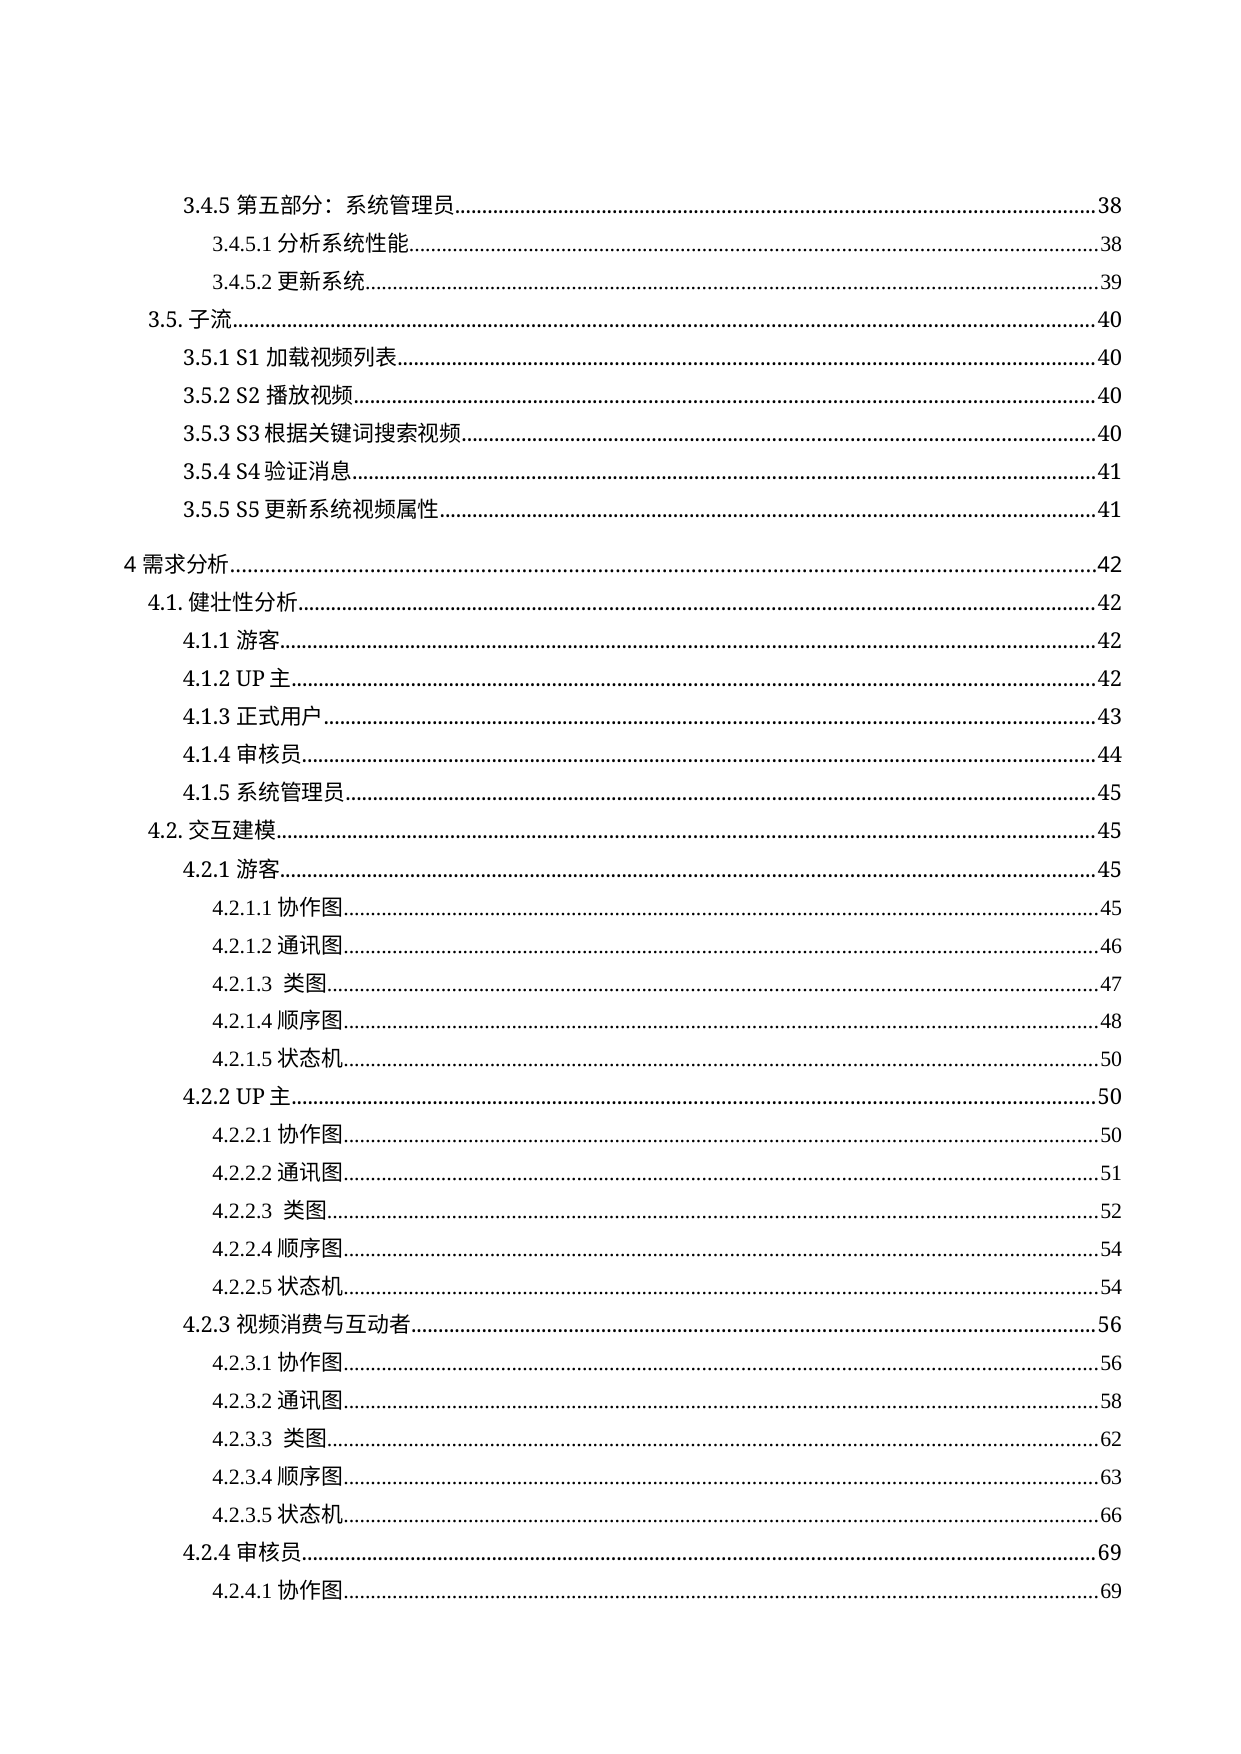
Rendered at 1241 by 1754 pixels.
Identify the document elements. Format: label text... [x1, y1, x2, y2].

text 3.5. 子流 40 [148, 302, 1122, 333]
text 4.2. 交互建模 45 [148, 813, 1122, 845]
text 4.2.2.3 类图 52 [207, 1193, 1122, 1225]
text 4.1. 健壮性分析 42 [148, 585, 1122, 616]
text 4.2.1.3 类图 47 [207, 966, 1122, 997]
text 4.2.1.2 通讯图 46 [207, 928, 1122, 959]
text 4.2.1 游客 45 [177, 852, 1122, 883]
text 4.2.3 视频消费与互动者 56 [177, 1307, 1122, 1339]
text 3.5.1 S1 加载视频列表 40 [177, 340, 1122, 371]
text 4.2.3.4 顺序图 63 [207, 1459, 1122, 1491]
text 4.2.1.5 状态机 50 [207, 1041, 1122, 1073]
text 4.2.2.4 顺序图 54 [207, 1231, 1122, 1263]
text 4.2.3.3 类图 62 [207, 1421, 1122, 1453]
text 4.1.5 系统管理员 45 [177, 775, 1122, 807]
text 4.2.1.1 协作图 45 [207, 890, 1122, 921]
text 3.5.5 S5更新系统视频属性 41 [177, 492, 1122, 524]
text 3.4.5.1 分析系统性能 38 [207, 226, 1122, 257]
text 3.5.4 S4验证消息 41 [177, 454, 1122, 486]
text 4.2.3.1 协作图 56 [207, 1345, 1122, 1377]
text 4.2.4 审核员 69 [177, 1535, 1122, 1566]
text 4 需求分析 42 [118, 547, 1122, 578]
text 4.2.2.5 状态机 54 [207, 1269, 1122, 1301]
text 4.1.4 审核员 44 [177, 737, 1122, 769]
text 3.4.5 第五部分：系统管理员 38 [177, 188, 1122, 219]
text 4.2.3.5 状态机 66 [207, 1497, 1122, 1528]
text 4.2.4.1 协作图 69 [207, 1573, 1122, 1604]
text 3.5.3 S3根据关键词搜索视频 40 [177, 416, 1122, 448]
text 4.2.2.1 协作图 50 [207, 1117, 1122, 1149]
text 4.2.2 UP主 50 [177, 1079, 1122, 1111]
text 4.2.2.2 通讯图 51 [207, 1155, 1122, 1187]
text 4.2.3.2 通讯图 58 [207, 1383, 1122, 1415]
text 4.1.2 UP主 42 [177, 661, 1122, 693]
text 4.2.1.4 顺序图 48 [207, 1003, 1122, 1035]
text 4.1.3 正式用户 43 [177, 699, 1122, 731]
text 3.5.2 S2 播放视频 40 [177, 378, 1122, 409]
text 3.4.5.2 更新系统 39 [207, 264, 1122, 295]
text 4.1.1 游客 42 [177, 623, 1122, 654]
